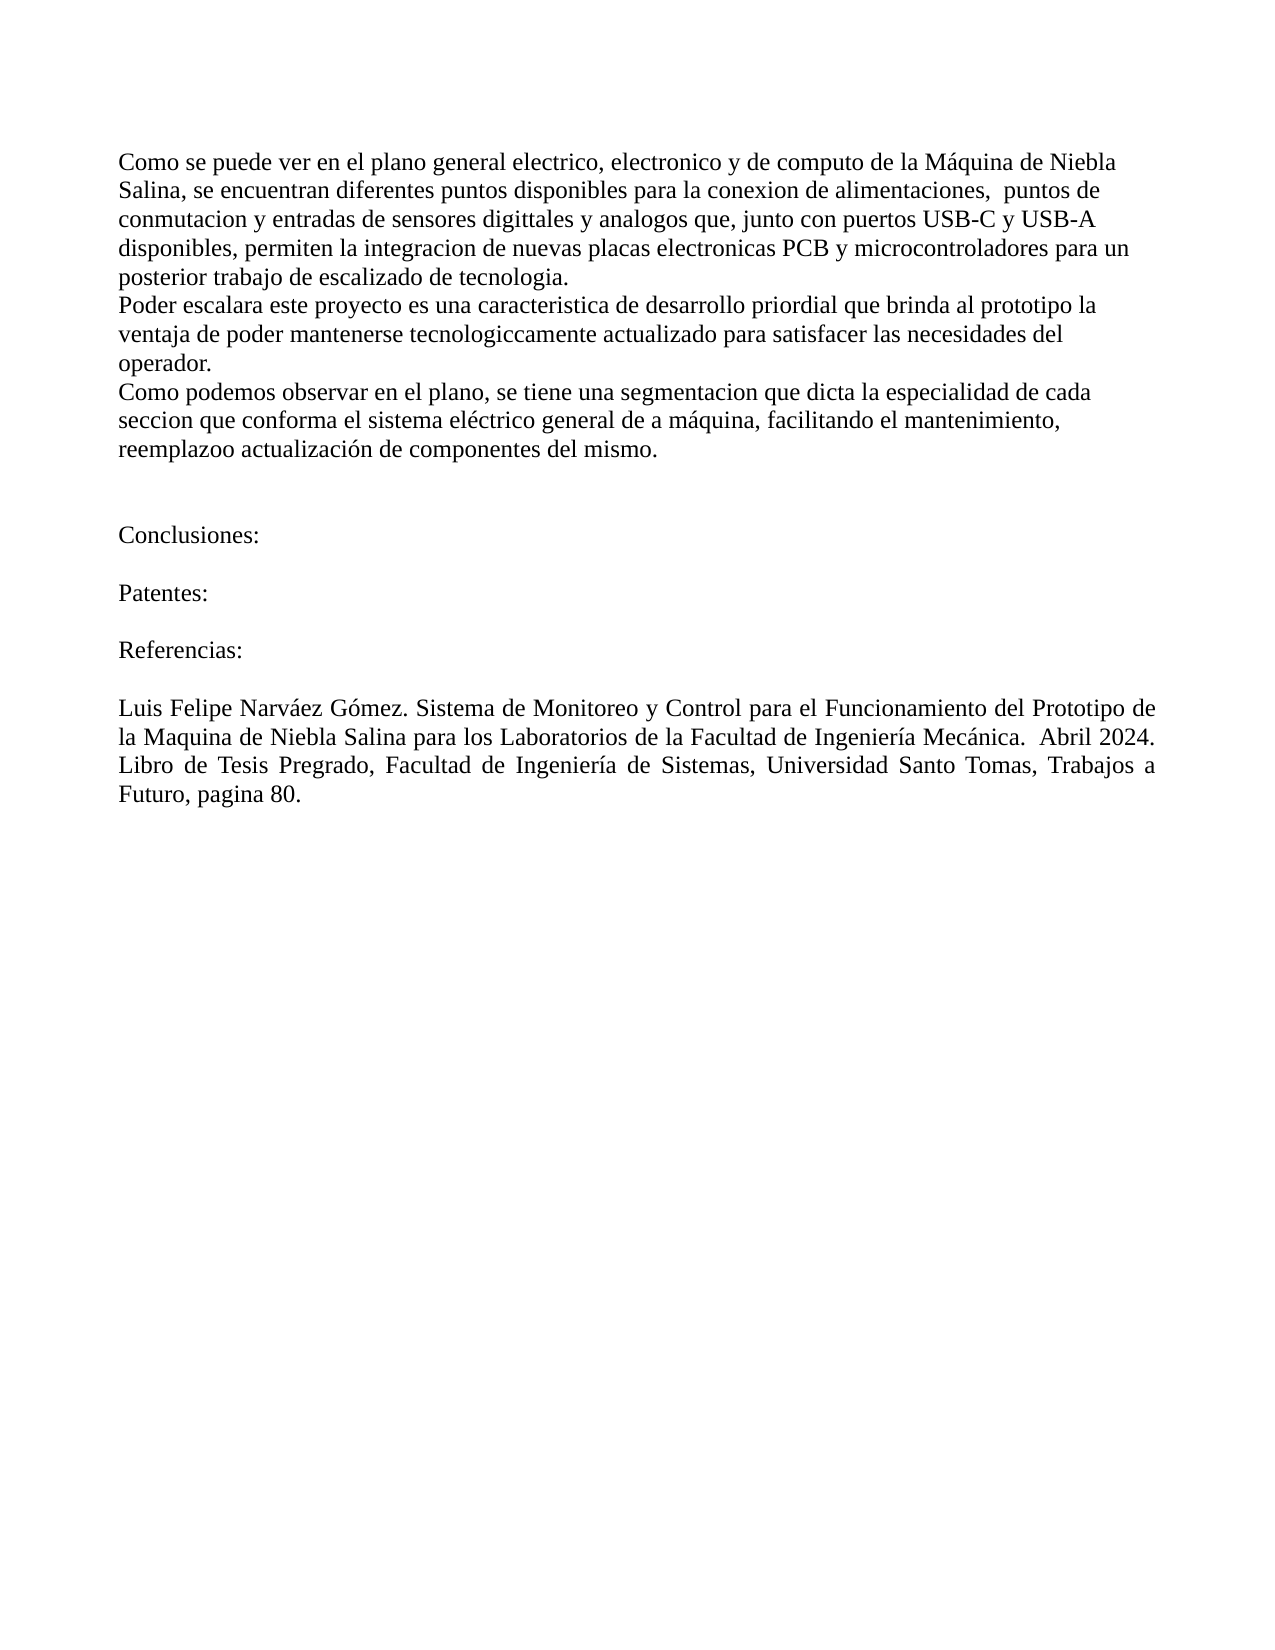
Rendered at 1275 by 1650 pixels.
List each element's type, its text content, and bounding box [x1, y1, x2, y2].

text Como se puede ver en el plano general electrico, electronico y de computo de la Máquina de Niebla Salina, se encuentran diferentes puntos disponibles para la conexion de alimentaciones, puntos de conmutacion y entradas de sensores digittales y analogos que, junto con puertos USB-C y USB-A disponibles, permiten la integracion de nuevas placas electronicas PCB y microcontroladores para un posterior trabajo de escalizado de tecnologia. [118, 147, 1157, 291]
text Como podemos observar en el plano, se tiene una segmentacion que dicta la especialidad de cada seccion que conforma el sistema eléctrico general de a máquina, facilitando el mantenimiento, reemplazoo actualización de componentes del mismo. [118, 377, 1157, 463]
text Referencias: [118, 636, 1157, 664]
text Luis Felipe Narváez Gómez. Sistema de Monitoreo y Control para el Funcionamiento del Prototipo de la Maquina de Niebla Salina para los Laboratorios de la Facultad de Ingeniería Mecánica. Abril 2024. Libro de Tesis Pregrado, Facultad de Ingeniería de Sistemas, Universidad Santo Tomas, Trabajos a Futuro, pagina 80. [118, 693, 1157, 808]
text Patentes: [118, 578, 1157, 607]
text Poder escalara este proyecto es una caracteristica de desarrollo priordial que brinda al prototipo la ventaja de poder mantenerse tecnologiccamente actualizado para satisfacer las necesidades del operador. [118, 291, 1157, 377]
text Conclusiones: [118, 521, 1157, 549]
